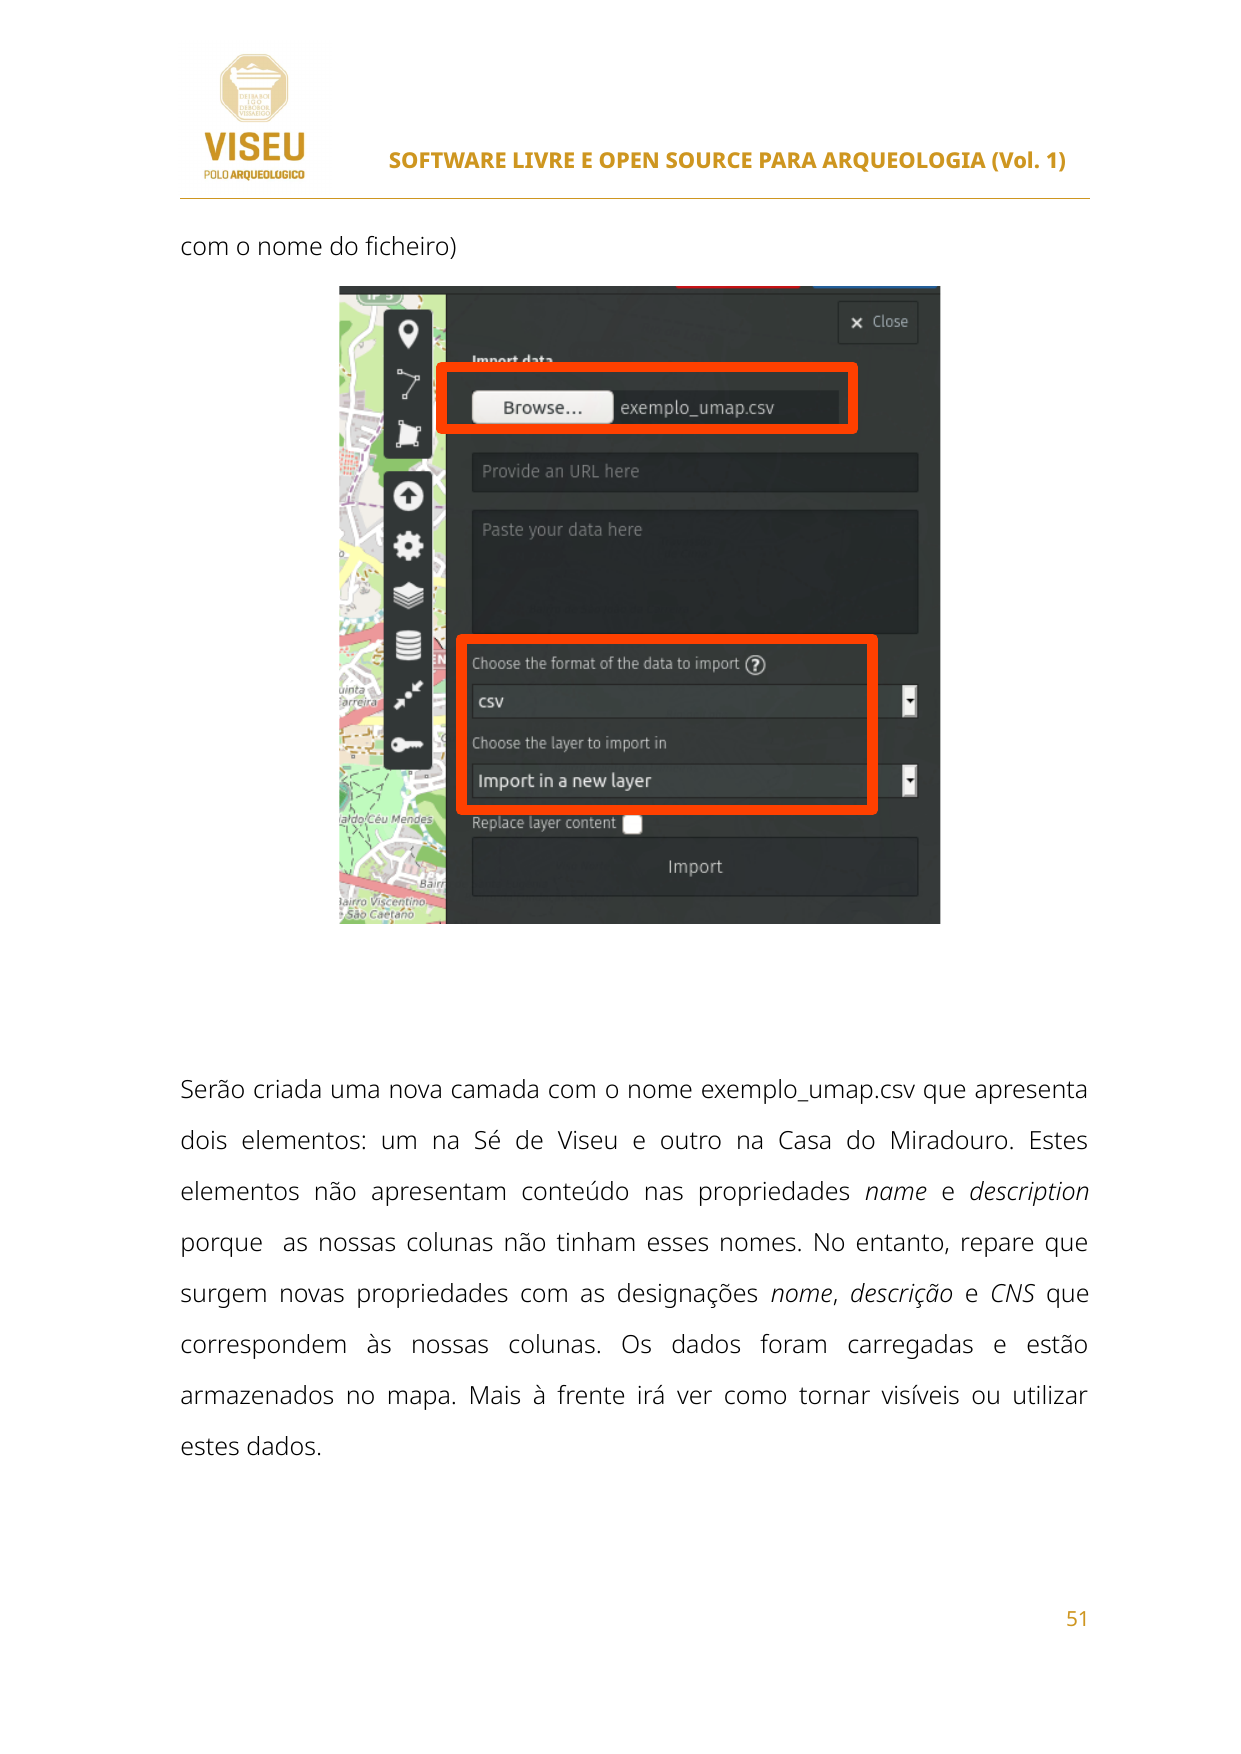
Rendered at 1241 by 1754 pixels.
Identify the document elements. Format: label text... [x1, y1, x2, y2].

text Serão criada uma nova camada com o nome exemplo_umap.csv que apresenta dois elementos: um na Sé de Viseu e outro na Casa do Miradouro. Estes elementos não apresentam conteúdo nas propriedades name e description porque as nossas colunas não tinham esses nomes. No entanto, repare que surgem novas propriedades com as designações nome, descrição e CNS que correspondem às nossas colunas. Os dados foram carregadas e estão armazenados no mapa. Mais à frente irá ver como tornar visíveis ou utilizar estes dados. [180, 1071, 1090, 1463]
text com o nome do ficheiro) [180, 228, 1090, 262]
picture [339, 286, 941, 924]
